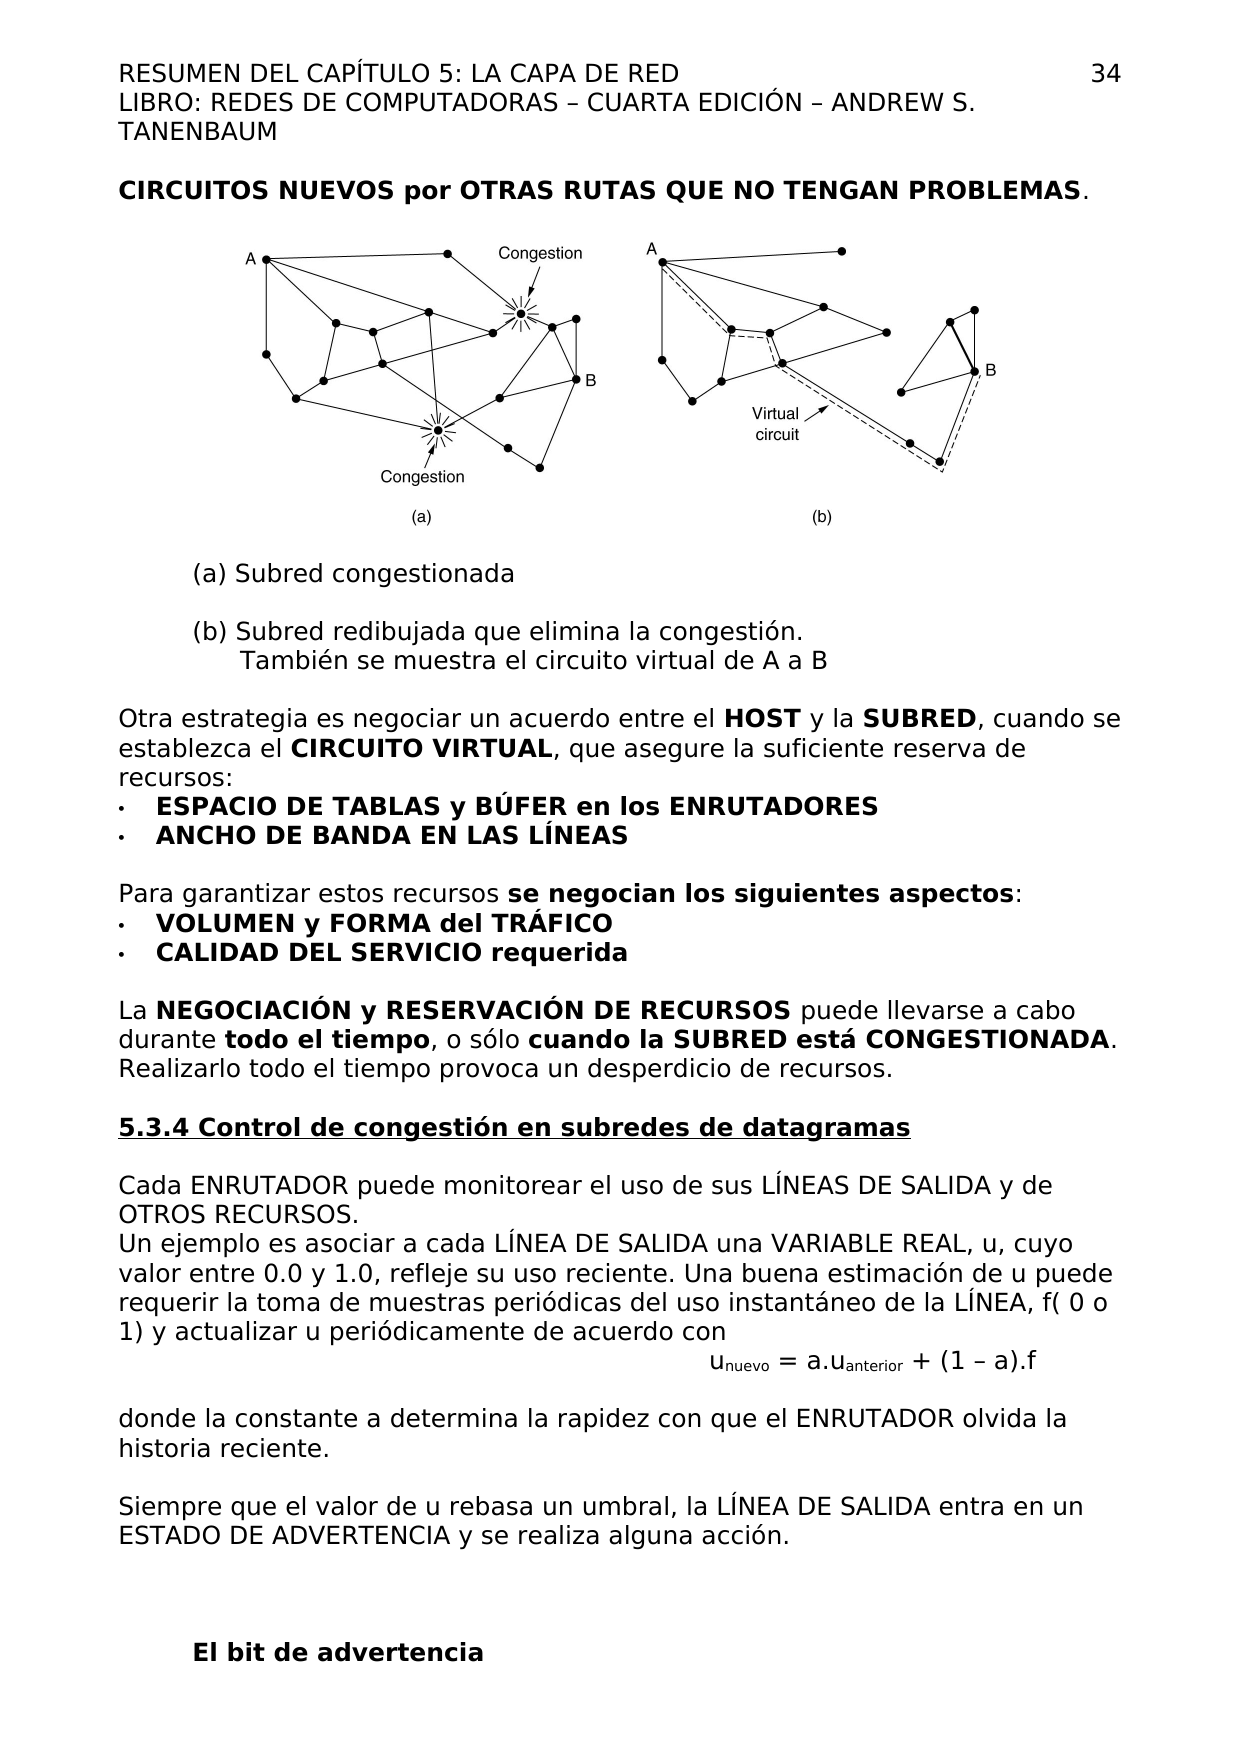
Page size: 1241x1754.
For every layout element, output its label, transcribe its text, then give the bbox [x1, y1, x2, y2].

text (b) Subred redibujada que elimina la congestión. [118, 617, 1122, 646]
text CIRCUITOS NUEVOS por OTRAS RUTAS QUE NO TENGAN PROBLEMAS. [118, 176, 1122, 205]
text Cada ENRUTADOR puede monitorear el uso de sus LÍNEAS DE SALIDA y de OTROS RECURSOS. [118, 1171, 1122, 1229]
text Otra estrategia es negociar un acuerdo entre el HOST y la SUBRED, cuando se establezca el CIRCUITO VIRTUAL, que asegure la suficiente reserva de recursos: [118, 704, 1122, 792]
text unuevo = a.uanterior + (1 – a).f [118, 1346, 1122, 1375]
list ANCHO DE BANDA EN LAS LÍNEAS [118, 821, 1122, 850]
list VOLUMEN y FORMA del TRÁFICO [118, 909, 1122, 938]
text También se muestra el circuito virtual de A a B [118, 646, 1122, 675]
text 5.3.4 Control de congestión en subredes de datagramas [118, 1113, 1122, 1142]
text Siempre que el valor de u rebasa un umbral, la LÍNEA DE SALIDA entra en un ESTADO DE ADVERTENCIA y se realiza alguna acción. [118, 1492, 1122, 1550]
text La NEGOCIACIÓN y RESERVACIÓN DE RECURSOS puede llevarse a cabo durante todo el tiempo, o sólo cuando la SUBRED está CONGESTIONADA. Realizarlo todo el tiempo provoca un desperdicio de recursos. [118, 996, 1122, 1084]
list ESPACIO DE TABLAS y BÚFER en los ENRUTADORES [118, 792, 1122, 821]
text El bit de advertencia [118, 1638, 1122, 1667]
text (a) Subred congestionada [118, 205, 1122, 588]
text Un ejemplo es asociar a cada LÍNEA DE SALIDA una VARIABLE REAL, u, cuyo valor entre 0.0 y 1.0, refleje su uso reciente. Una buena estimación de u puede requerir la toma de muestras periódicas del uso instantáneo de la LÍNEA, f( 0 o 1) y actualizar u periódicamente de acuerdo con [118, 1229, 1122, 1346]
text Para garantizar estos recursos se negocian los siguientes aspectos: [118, 879, 1122, 909]
text donde la constante a determina la rapidez con que el ENRUTADOR olvida la historia reciente. [118, 1404, 1122, 1463]
picture [203, 205, 1038, 559]
list CALIDAD DEL SERVICIO requerida [118, 938, 1122, 967]
